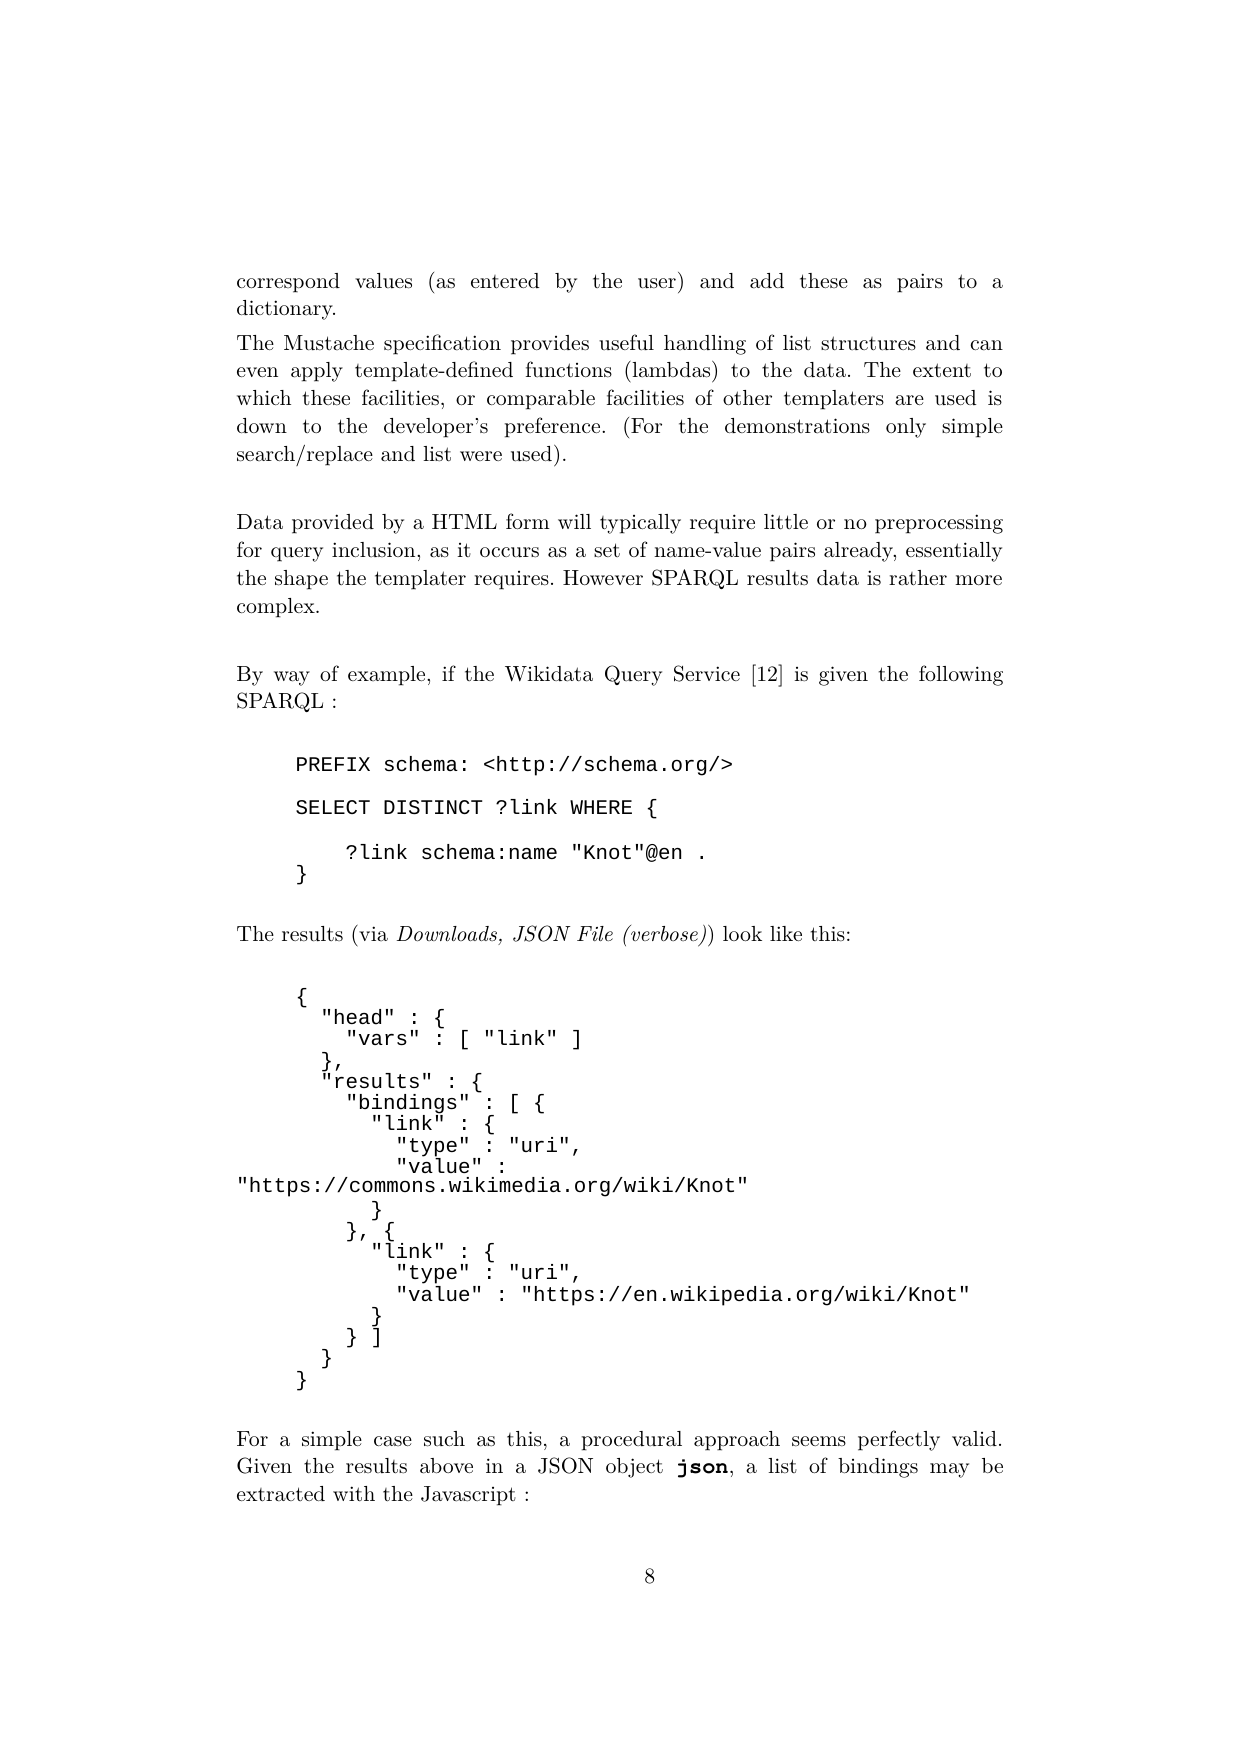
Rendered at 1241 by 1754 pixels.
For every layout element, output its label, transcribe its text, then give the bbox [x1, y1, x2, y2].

text ?link schema:name "Knot"@en . [236, 842, 1004, 863]
text } ] [236, 1326, 1004, 1348]
text { [236, 986, 1004, 1008]
text "type" : "uri", [236, 1263, 1004, 1284]
text For a simple case such as this, a procedural approach seems perfectly valid. Given the results above in a JSON object json, a list of bindings may be extracted with the Javascript : [236, 1424, 1004, 1508]
text SELECT DISTINCT ?link WHERE { [236, 797, 1004, 819]
text } [236, 1305, 1004, 1326]
text "bindings" : [ { [236, 1093, 1004, 1114]
text "value" : "https://commons.wikimedia.org/wiki/Knot" [236, 1156, 1004, 1199]
text }, { [236, 1220, 1004, 1241]
text } [236, 1199, 1004, 1220]
text } [236, 863, 1004, 885]
text PREFIX schema: <http://schema.org/> [236, 755, 1004, 776]
text "head" : { [236, 1008, 1004, 1029]
text By way of example, if the Wikidata Query Service [12] is given the following SPARQL : [236, 659, 1004, 715]
text The results (via Downloads, JSON File (verbose)) look like this: [236, 919, 1004, 947]
text correspond values (as entered by the user) and add these as pairs to a dictionary. [236, 266, 1004, 322]
text "results" : { [236, 1071, 1004, 1093]
text "value" : "https://en.wikipedia.org/wiki/Knot" [236, 1284, 1004, 1305]
text "vars" : [ "link" ] [236, 1029, 1004, 1050]
text } [236, 1369, 1004, 1390]
text Data provided by a HTML form will typically require little or no preprocessing for query inclusion, as it occurs as a set of name-value pairs already, essentially the shape the templater requires. However SPARQL results data is rather more complex. [236, 507, 1004, 619]
text } [236, 1348, 1004, 1369]
text "link" : { [236, 1114, 1004, 1135]
text "type" : "uri", [236, 1135, 1004, 1156]
text "link" : { [236, 1241, 1004, 1263]
text The Mustache specification provides useful handling of list structures and can even apply template-defined functions (lambdas) to the data. The extent to which these facilities, or comparable facilities of other templaters are used is down to the developer’s preference. (For the demonstrations only simple search/replace and list were used). [236, 328, 1004, 468]
text }, [236, 1050, 1004, 1071]
